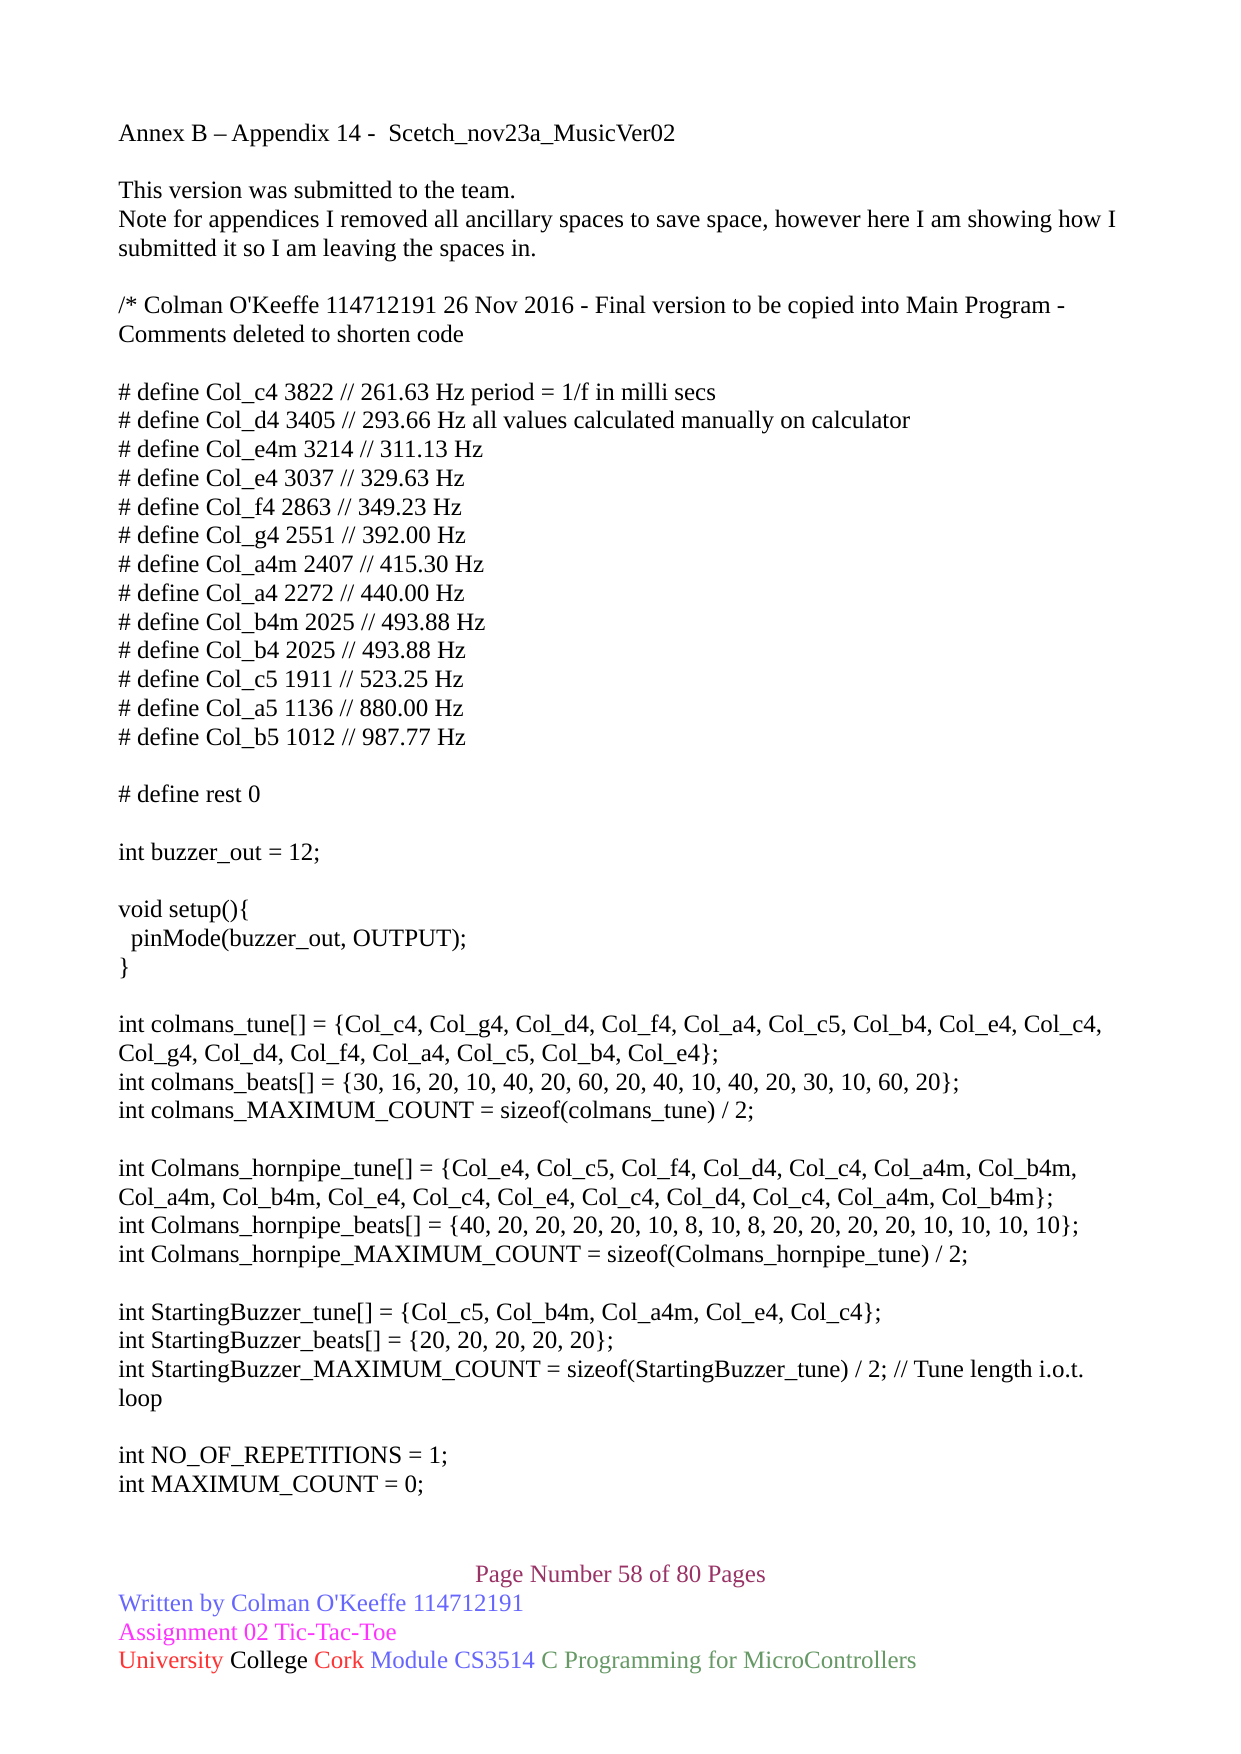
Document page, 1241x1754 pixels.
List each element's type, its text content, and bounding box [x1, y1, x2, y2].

text # define Col_a4m 2407 // 415.30 Hz [118, 549, 1122, 578]
text int StartingBuzzer_tune[] = {Col_c5, Col_b4m, Col_a4m, Col_e4, Col_c4}; [118, 1297, 1122, 1326]
text } [118, 952, 1122, 981]
text int Colmans_hornpipe_beats[] = {40, 20, 20, 20, 20, 10, 8, 10, 8, 20, 20, 20, 20, 10, 10, 10, 10}; [118, 1211, 1122, 1239]
text # define Col_e4 3037 // 329.63 Hz [118, 463, 1122, 492]
text # define Col_b4m 2025 // 493.88 Hz [118, 607, 1122, 636]
text int MAXIMUM_COUNT = 0; [118, 1469, 1122, 1498]
text int colmans_MAXIMUM_COUNT = sizeof(colmans_tune) / 2; [118, 1096, 1122, 1124]
text int buzzer_out = 12; [118, 837, 1122, 866]
text # define Col_c5 1911 // 523.25 Hz [118, 664, 1122, 693]
text # define Col_b5 1012 // 987.77 Hz [118, 722, 1122, 751]
text /* Colman O'Keeffe 114712191 26 Nov 2016 - Final version to be copied into Main Program - Comments deleted to shorten code [118, 291, 1122, 348]
text # define Col_f4 2863 // 349.23 Hz [118, 492, 1122, 521]
text # define Col_b4 2025 // 493.88 Hz [118, 636, 1122, 664]
text pinMode(buzzer_out, OUTPUT); [118, 923, 1122, 952]
text Annex B – Appendix 14 - Scetch_nov23a_MusicVer02 [118, 118, 1122, 147]
text # define Col_a4 2272 // 440.00 Hz [118, 578, 1122, 607]
text int Colmans_hornpipe_tune[] = {Col_e4, Col_c5, Col_f4, Col_d4, Col_c4, Col_a4m, Col_b4m, Col_a4m, Col_b4m, Col_e4, Col_c4, Col_e4, Col_c4, Col_d4, Col_c4, Col_a4m, Col_b4m}; [118, 1153, 1122, 1211]
text int colmans_tune[] = {Col_c4, Col_g4, Col_d4, Col_f4, Col_a4, Col_c5, Col_b4, Col_e4, Col_c4, Col_g4, Col_d4, Col_f4, Col_a4, Col_c5, Col_b4, Col_e4}; [118, 1009, 1122, 1067]
text void setup(){ [118, 894, 1122, 923]
text int StartingBuzzer_MAXIMUM_COUNT = sizeof(StartingBuzzer_tune) / 2; // Tune length i.o.t. loop [118, 1354, 1122, 1412]
text int Colmans_hornpipe_MAXIMUM_COUNT = sizeof(Colmans_hornpipe_tune) / 2; [118, 1239, 1122, 1268]
text Note for appendices I removed all ancillary spaces to save space, however here I am showing how I submitted it so I am leaving the spaces in. [118, 204, 1122, 262]
text # define Col_d4 3405 // 293.66 Hz all values calculated manually on calculator [118, 406, 1122, 434]
text # define Col_c4 3822 // 261.63 Hz period = 1/f in milli secs [118, 377, 1122, 406]
text This version was submitted to the team. [118, 176, 1122, 204]
text # define Col_g4 2551 // 392.00 Hz [118, 521, 1122, 549]
text int NO_OF_REPETITIONS = 1; [118, 1441, 1122, 1469]
text int StartingBuzzer_beats[] = {20, 20, 20, 20, 20}; [118, 1326, 1122, 1354]
text int colmans_beats[] = {30, 16, 20, 10, 40, 20, 60, 20, 40, 10, 40, 20, 30, 10, 60, 20}; [118, 1067, 1122, 1096]
text # define Col_a5 1136 // 880.00 Hz [118, 693, 1122, 722]
text # define rest 0 [118, 779, 1122, 808]
text # define Col_e4m 3214 // 311.13 Hz [118, 434, 1122, 463]
